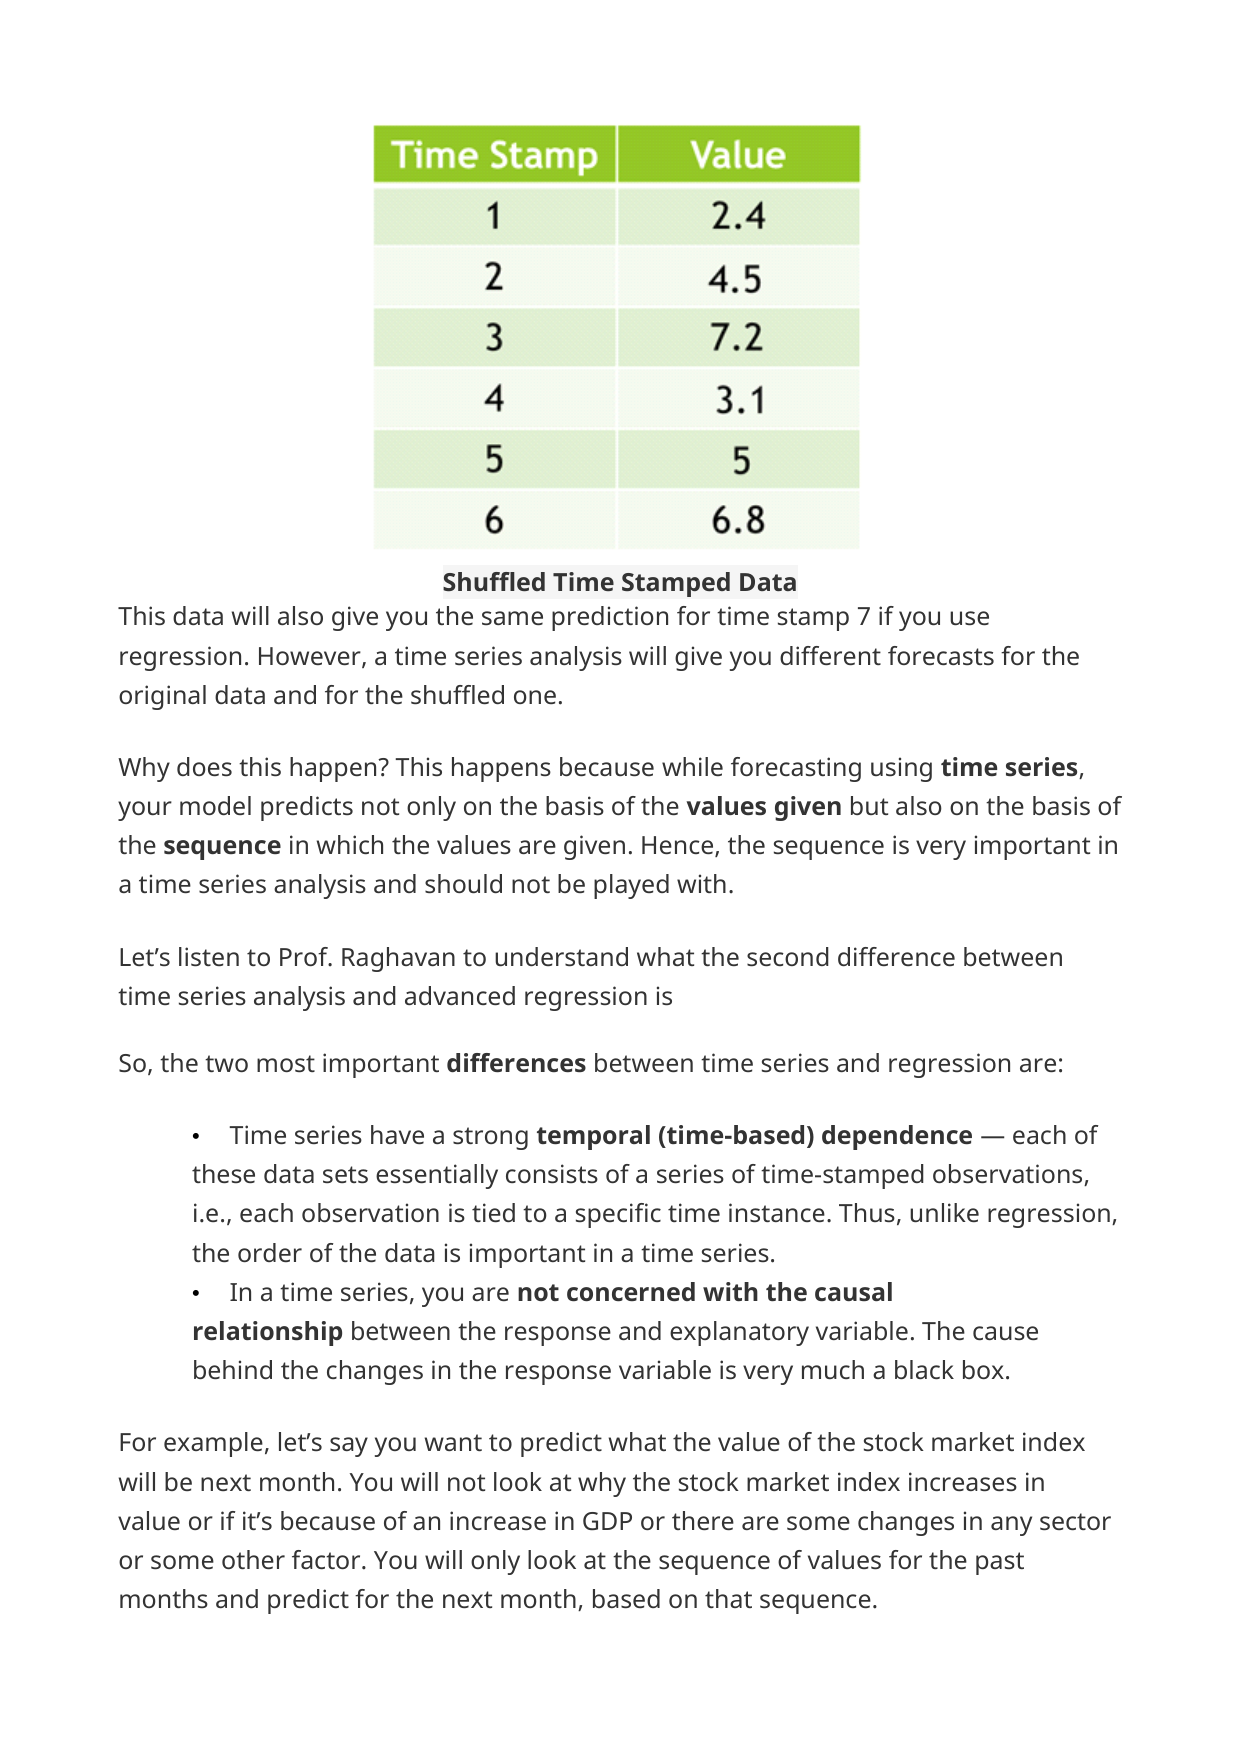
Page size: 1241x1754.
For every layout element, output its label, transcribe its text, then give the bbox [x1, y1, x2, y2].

text So, the two most important differences between time series and regression are: [118, 1046, 1122, 1080]
text Shuffled Time Stamped Data [118, 565, 1122, 599]
text This data will also give you the same prediction for time stamp 7 if you use regression. However, a time series analysis will give you different forecasts for the original data and for the shuffled one. [118, 599, 1122, 711]
text Why does this happen? This happens because while forecasting using time series, your model predicts not only on the basis of the values given but also on the basis of the sequence in which the values are given. Hence, the sequence is very important in a time series analysis and should not be played with. [118, 749, 1122, 901]
text For example, let’s say you want to predict what the value of the stock market index will be next month. You will not look at why the stock market index increases in value or if it’s because of an increase in GDP or there are some changes in any sector or some other factor. You will only look at the sequence of values for the past months and predict for the next month, based on that sequence. [118, 1425, 1122, 1616]
list Time series have a strong temporal (time-based) dependence — each of these data sets essentially consists of a series of time-stamped observations, i.e., each observation is tied to a specific time instance. Thus, unlike regression, the order of the data is important in a time series. [154, 1118, 1122, 1269]
list In a time series, you are not concerned with the causal relationship between the response and explanatory variable. The cause behind the changes in the response variable is very much a black box. [154, 1274, 1122, 1387]
text Let’s listen to Prof. Raghavan to understand what the second difference between time series analysis and advanced regression is [118, 939, 1122, 1012]
